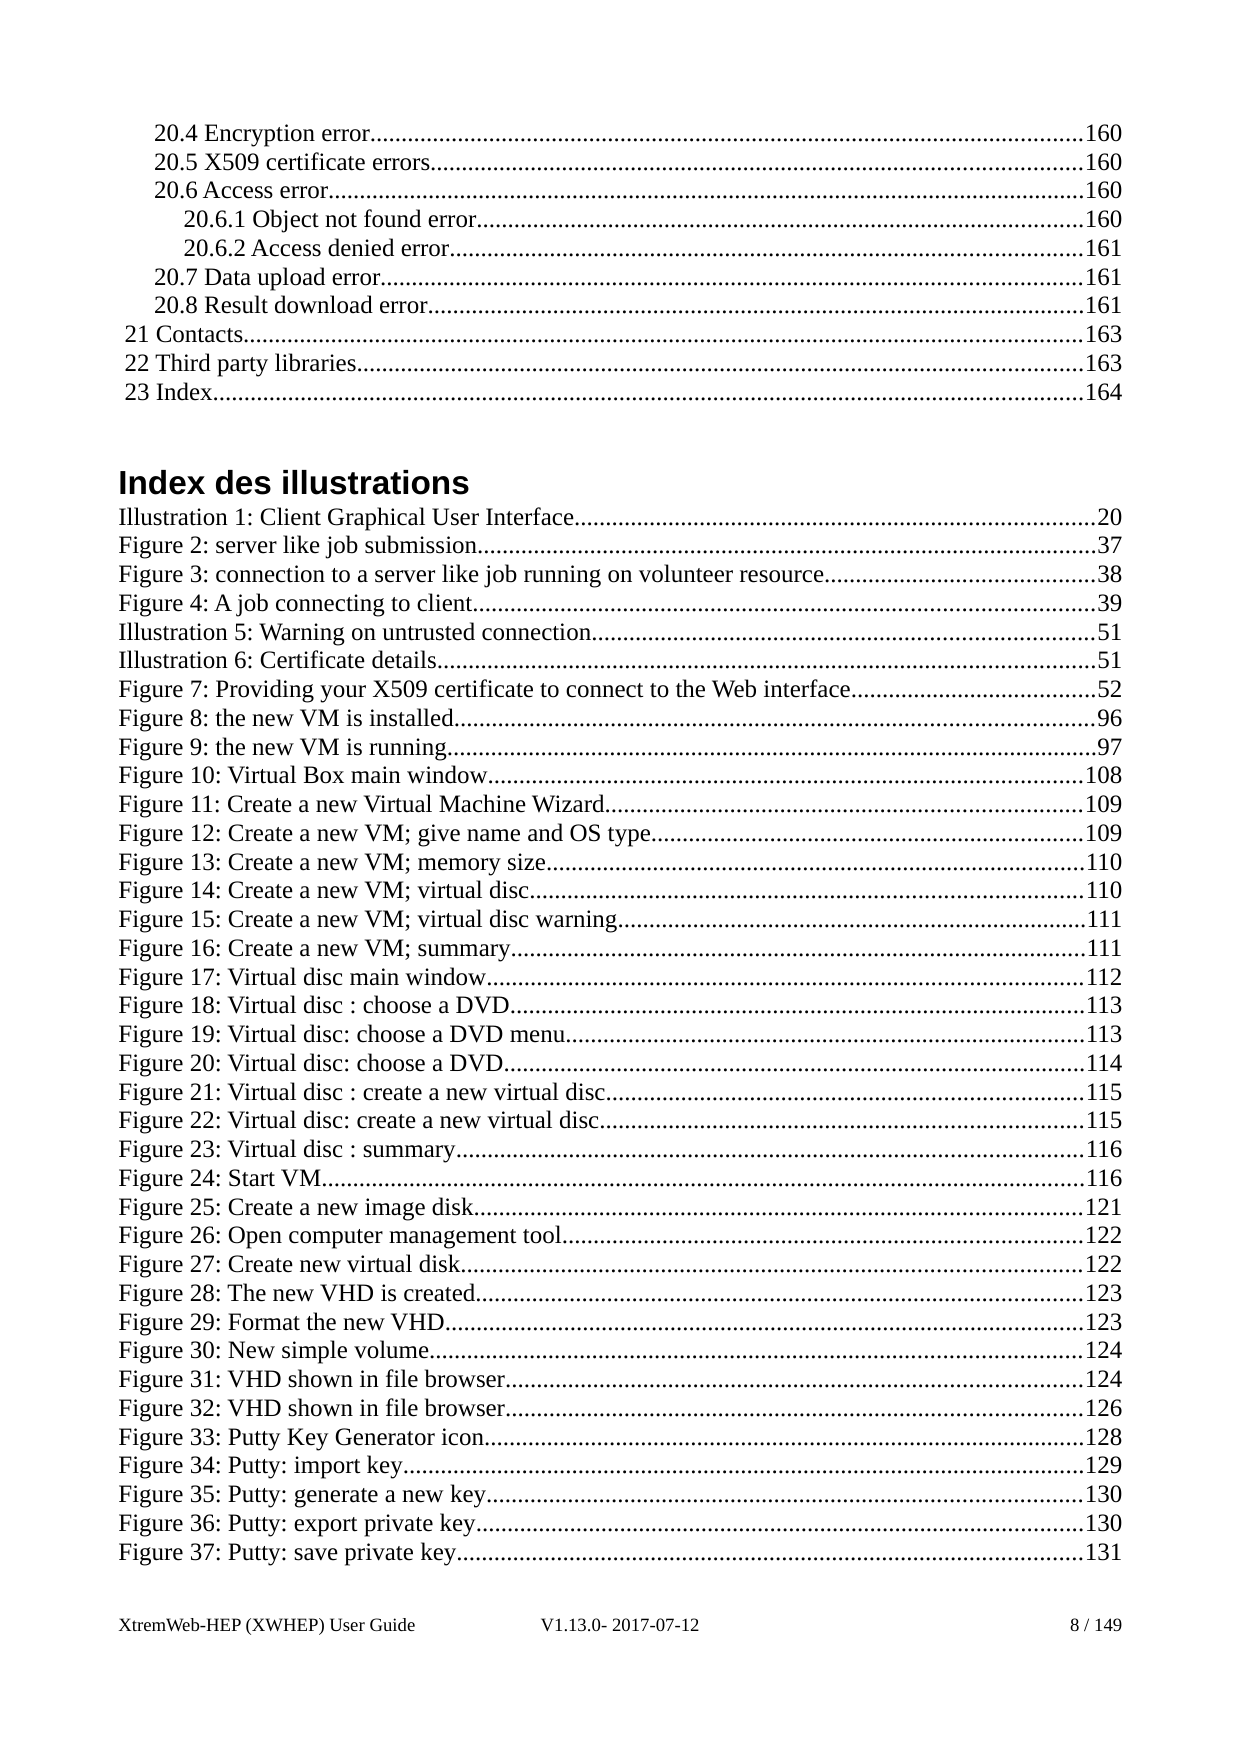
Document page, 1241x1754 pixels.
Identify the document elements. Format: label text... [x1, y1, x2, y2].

text 20.7 Data upload error 161 [148, 262, 1122, 291]
subtitle Index des illustrations [118, 463, 1122, 502]
text Figure 9: the new VM is running 97 [118, 732, 1122, 760]
text Illustration 1: Client Graphical User Interface 20 [118, 502, 1122, 530]
text Figure 20: Virtual disc: choose a DVD 114 [118, 1048, 1122, 1077]
text 20.5 X509 certificate errors 160 [148, 147, 1122, 176]
text Figure 18: Virtual disc : choose a DVD 113 [118, 990, 1122, 1019]
text Figure 16: Create a new VM; summary 111 [118, 933, 1122, 962]
text Figure 4: A job connecting to client 39 [118, 588, 1122, 617]
text 22 Third party libraries 163 [118, 348, 1122, 377]
text Figure 10: Virtual Box main window 108 [118, 760, 1122, 789]
text Figure 21: Virtual disc : create a new virtual disc 115 [118, 1077, 1122, 1105]
text 23 Index 164 [118, 377, 1122, 406]
text Figure 2: server like job submission 37 [118, 530, 1122, 559]
text Figure 23: Virtual disc : summary 116 [118, 1134, 1122, 1163]
text 21 Contacts 163 [118, 319, 1122, 348]
text Figure 32: VHD shown in file browser 126 [118, 1393, 1122, 1422]
text Figure 31: VHD shown in file browser 124 [118, 1364, 1122, 1393]
text 20.6 Access error 160 [148, 176, 1122, 204]
text Figure 26: Open computer management tool 122 [118, 1220, 1122, 1249]
text Figure 28: The new VHD is created 123 [118, 1278, 1122, 1307]
text Figure 34: Putty: import key 129 [118, 1450, 1122, 1479]
text Figure 17: Virtual disc main window 112 [118, 962, 1122, 990]
text Figure 27: Create new virtual disk 122 [118, 1249, 1122, 1278]
text Figure 35: Putty: generate a new key 130 [118, 1479, 1122, 1508]
text Figure 37: Putty: save private key 131 [118, 1537, 1122, 1565]
text Figure 30: New simple volume 124 [118, 1335, 1122, 1364]
text Figure 25: Create a new image disk 121 [118, 1192, 1122, 1220]
text 20.6.2 Access denied error 161 [177, 233, 1122, 262]
text Figure 11: Create a new Virtual Machine Wizard 109 [118, 789, 1122, 818]
text Figure 7: Providing your X509 certificate to connect to the Web interface 52 [118, 674, 1122, 703]
text Figure 33: Putty Key Generator icon 128 [118, 1422, 1122, 1450]
text Figure 14: Create a new VM; virtual disc 110 [118, 875, 1122, 904]
text Illustration 5: Warning on untrusted connection 51 [118, 617, 1122, 645]
text Illustration 6: Certificate details 51 [118, 645, 1122, 674]
text Figure 24: Start VM 116 [118, 1163, 1122, 1192]
text Figure 3: connection to a server like job running on volunteer resource 38 [118, 559, 1122, 588]
text Figure 8: the new VM is installed 96 [118, 703, 1122, 732]
text Figure 19: Virtual disc: choose a DVD menu 113 [118, 1019, 1122, 1048]
text Figure 13: Create a new VM; memory size 110 [118, 847, 1122, 875]
text Figure 36: Putty: export private key 130 [118, 1508, 1122, 1537]
text Figure 22: Virtual disc: create a new virtual disc 115 [118, 1105, 1122, 1134]
text 20.6.1 Object not found error 160 [177, 204, 1122, 233]
text 20.4 Encryption error 160 [148, 118, 1122, 147]
text Figure 29: Format the new VHD 123 [118, 1307, 1122, 1335]
text Figure 12: Create a new VM; give name and OS type 109 [118, 818, 1122, 847]
text Figure 15: Create a new VM; virtual disc warning 111 [118, 904, 1122, 933]
text 20.8 Result download error 161 [148, 291, 1122, 319]
